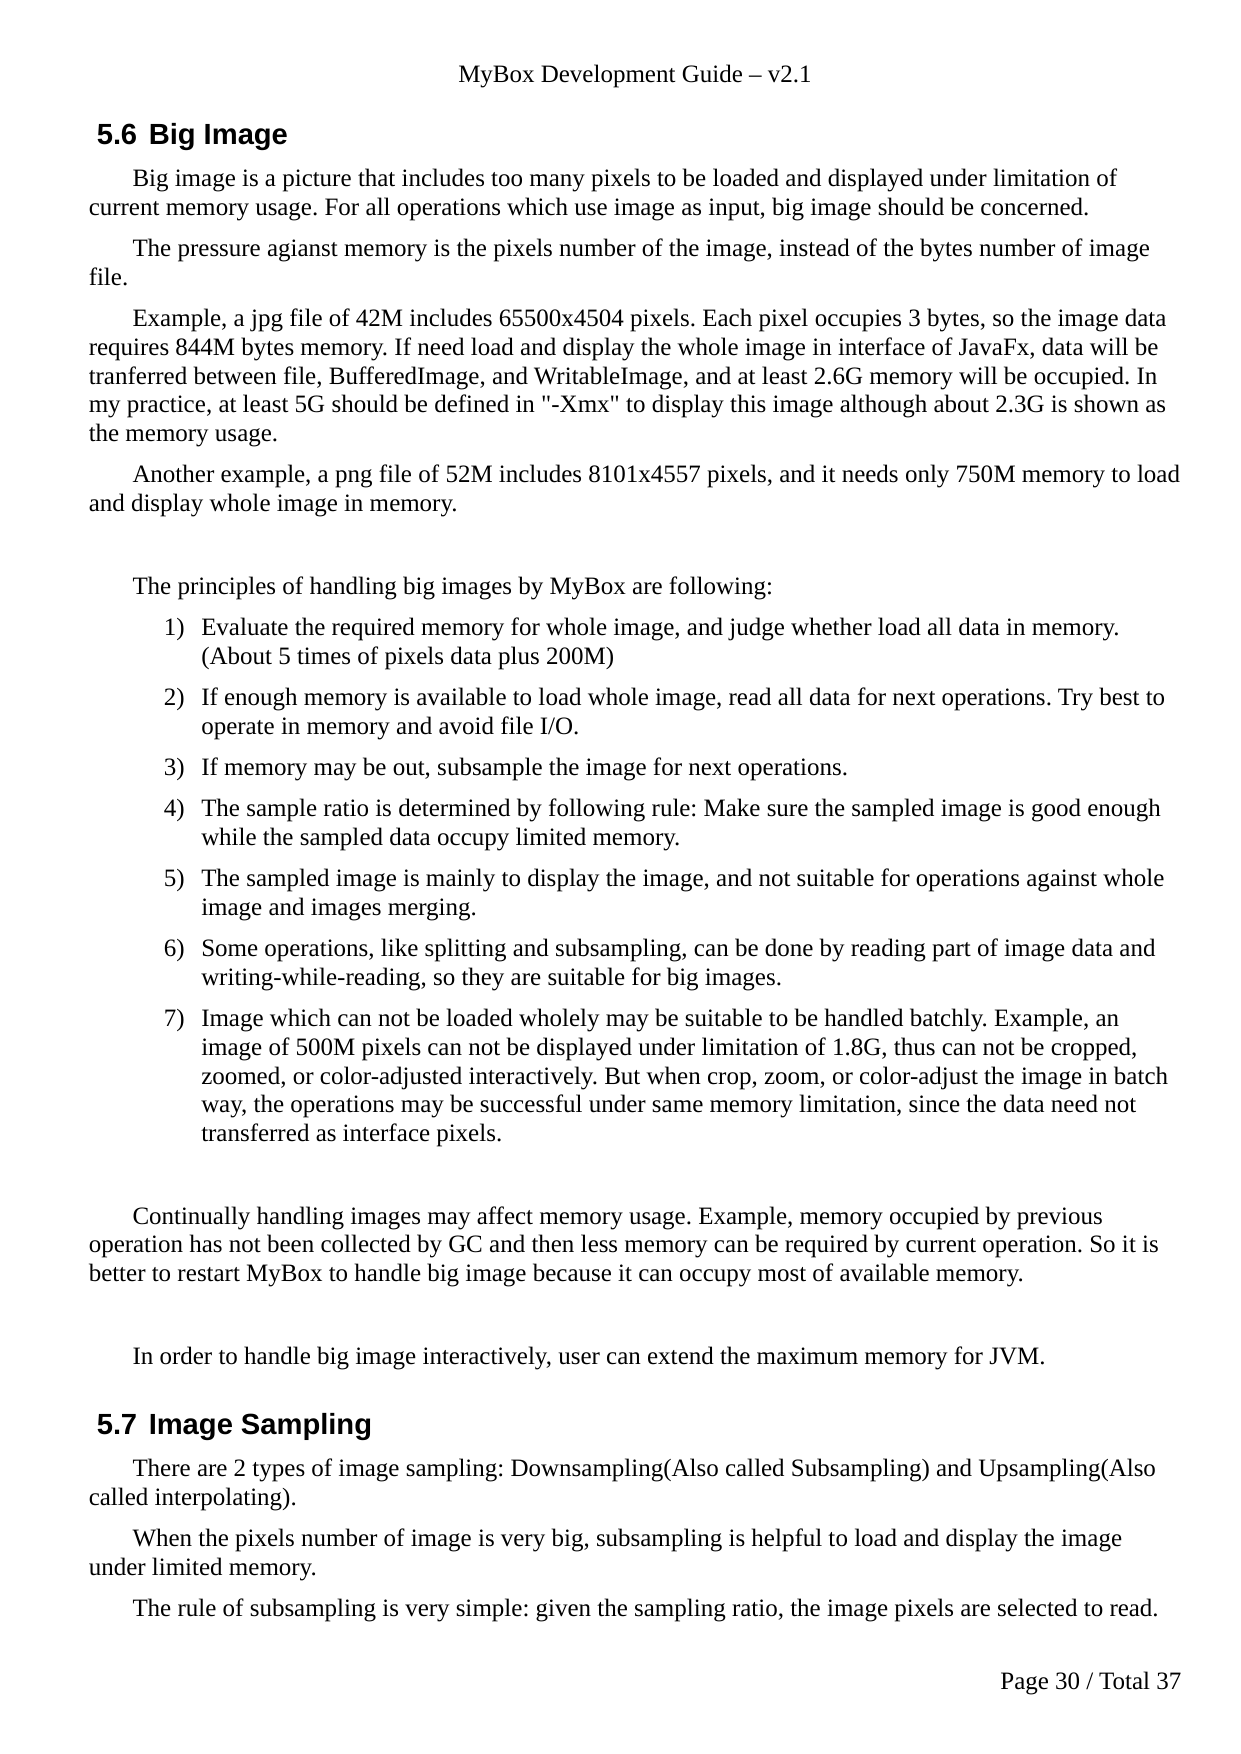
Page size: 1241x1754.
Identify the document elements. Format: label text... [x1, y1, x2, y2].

text Another example, a png file of 52M includes 8101x4557 pixels, and it needs only 750M memory to load and display whole image in memory. [88, 459, 1181, 517]
text Continually handling images may affect memory usage. Example, memory occupied by previous operation has not been collected by GC and then less memory can be required by current operation. So it is better to restart MyBox to handle big image because it can occupy most of available memory. [88, 1201, 1181, 1287]
text When the pixels number of image is very big, subsampling is helpful to load and display the image under limited memory. [88, 1523, 1181, 1581]
text The pressure agianst memory is the pixels number of the image, instead of the bytes number of image file. [88, 233, 1181, 291]
text There are 2 types of image sampling: Downsampling(Also called Subsampling) and Upsampling(Also called interpolating). [88, 1453, 1181, 1511]
list If memory may be out, subsample the image for next operations. [163, 752, 1181, 781]
text The principles of handling big images by MyBox are following: [88, 571, 1181, 599]
list Image which can not be loaded wholely may be suitable to be handled batchly. Example, an image of 500M pixels can not be displayed under limitation of 1.8G, thus can not be cropped, zoomed, or color-adjusted interactively. But when crop, zoom, or color-adjust the image in batch way, the operations may be successful under same memory limitation, since the data need not transferred as interface pixels. [163, 1003, 1181, 1147]
subtitle Big Image [88, 117, 1181, 151]
list The sampled image is mainly to display the image, and not suitable for operations against whole image and images merging. [163, 863, 1181, 921]
list If enough memory is available to load whole image, read all data for next operations. Try best to operate in memory and avoid file I/O. [163, 682, 1181, 739]
list Some operations, like splitting and subsampling, can be done by reading part of image data and writing-while-reading, so they are suitable for big images. [163, 933, 1181, 991]
subtitle Image Sampling [88, 1407, 1181, 1441]
list The sample ratio is determined by following rule: Make sure the sampled image is good enough while the sampled data occupy limited memory. [163, 793, 1181, 851]
text Example, a jpg file of 42M includes 65500x4504 pixels. Each pixel occupies 3 bytes, so the image data requires 844M bytes memory. If need load and display the whole image in interface of JavaFx, data will be tranferred between file, BufferedImage, and WritableImage, and at least 2.6G memory will be occupied. In my practice, at least 5G should be defined in "-Xmx" to display this image although about 2.3G is shown as the memory usage. [88, 303, 1181, 447]
text Big image is a picture that includes too many pixels to be loaded and displayed under limitation of current memory usage. For all operations which use image as input, big image should be concerned. [88, 163, 1181, 221]
list Evaluate the required memory for whole image, and judge whether load all data in memory. (About 5 times of pixels data plus 200M) [163, 612, 1181, 669]
text In order to handle big image interactively, user can extend the maximum memory for JVM. [88, 1341, 1181, 1369]
text The rule of subsampling is very simple: given the sampling ratio, the image pixels are selected to read. [88, 1593, 1181, 1622]
